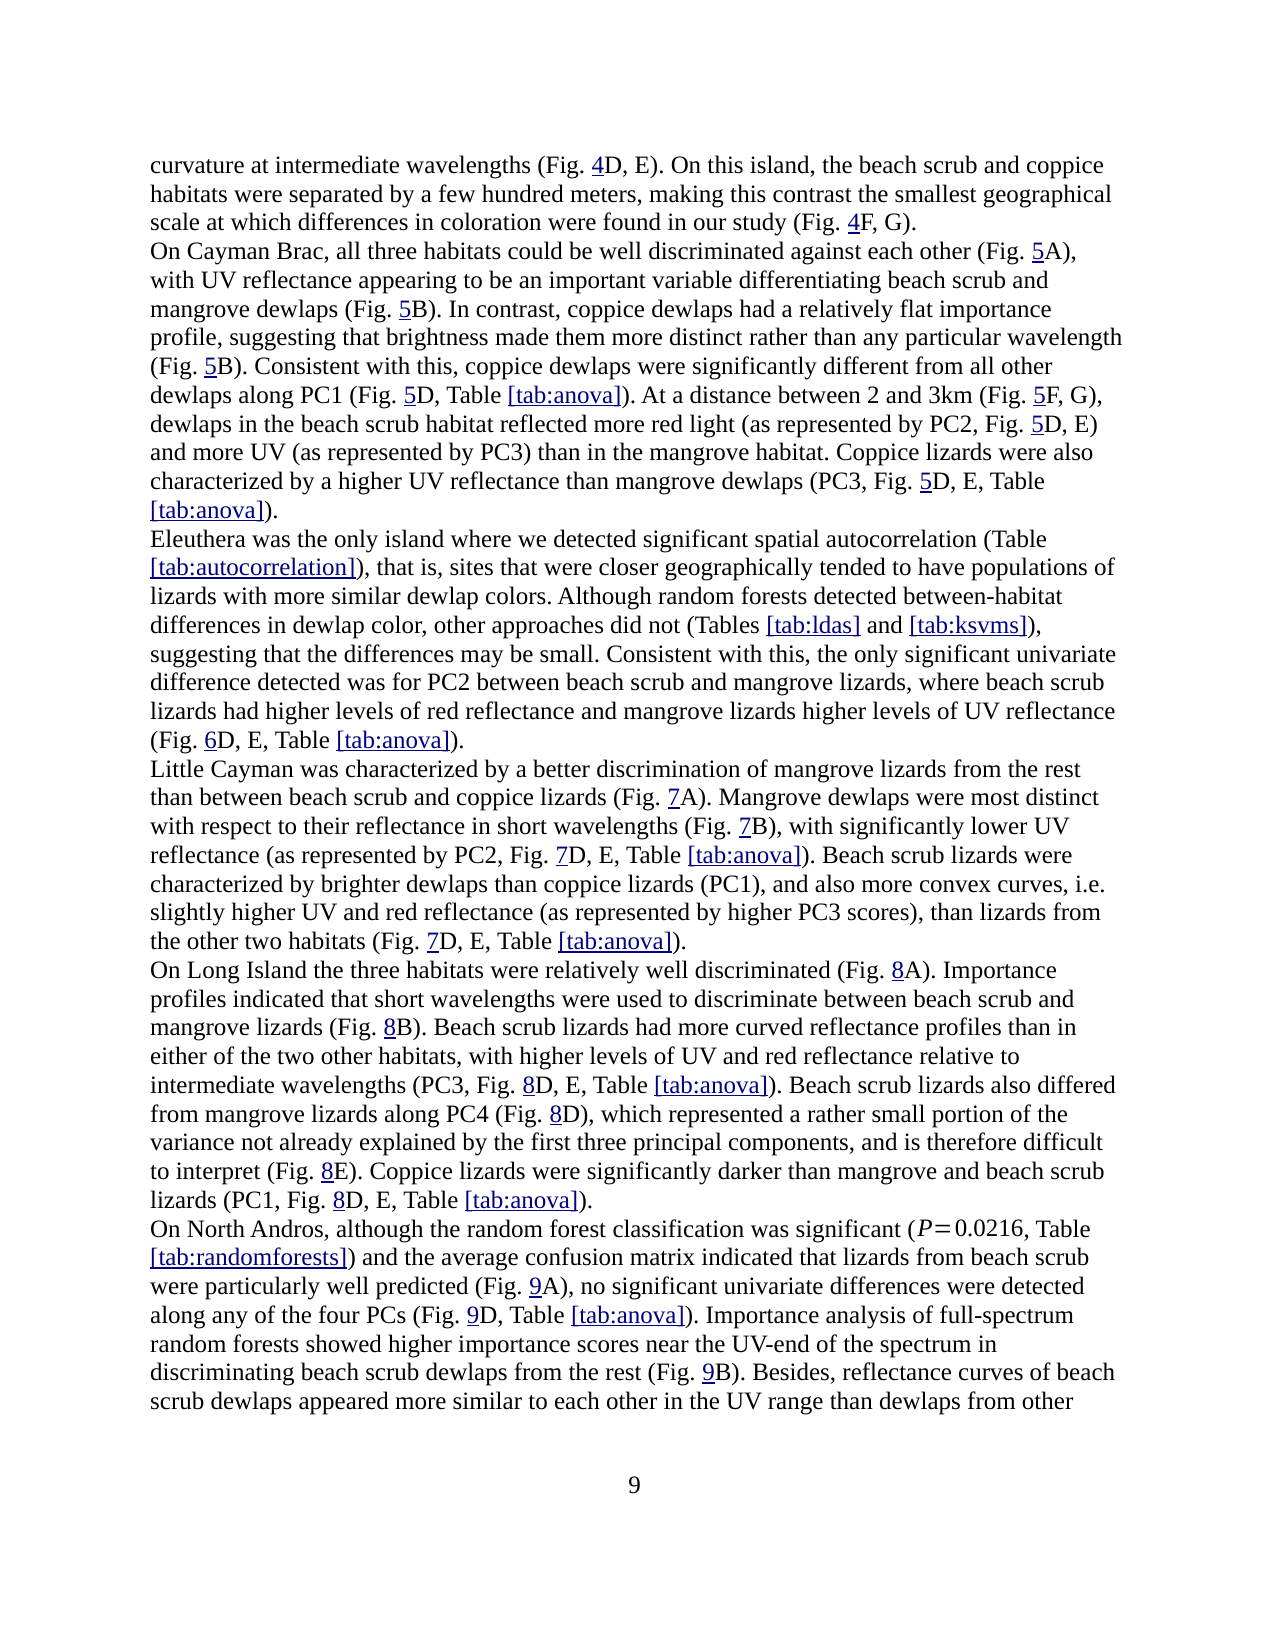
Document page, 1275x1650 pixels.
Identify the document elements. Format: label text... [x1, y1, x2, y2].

text curvature at intermediate wavelengths (Fig. 4D, E). On this island, the beach scrub and coppice habitats were separated by a few hundred meters, making this contrast the smallest geographical scale at which differences in coloration were found in our study (Fig. 4F, G). On Cayman Brac, all three habitats could be well discriminated against each other (Fig. 5A), with UV reflectance appearing to be an important variable differentiating beach scrub and mangrove dewlaps (Fig. 5B). In contrast, coppice dewlaps had a relatively flat importance profile, suggesting that brightness made them more distinct rather than any particular wavelength (Fig. 5B). Consistent with this, coppice dewlaps were significantly different from all other dewlaps along PC1 (Fig. 5D, Table [tab:anova]). At a distance between 2 and 3km (Fig. 5F, G), dewlaps in the beach scrub habitat reflected more red light (as represented by PC2, Fig. 5D, E) and more UV (as represented by PC3) than in the mangrove habitat. Coppice lizards were also characterized by a higher UV reflectance than mangrove dewlaps (PC3, Fig. 5D, E, Table [tab:anova]). Eleuthera was the only island where we detected significant spatial autocorrelation (Table [tab:autocorrelation]), that is, sites that were closer geographically tended to have populations of lizards with more similar dewlap colors. Although random forests detected between-habitat differences in dewlap color, other approaches did not (Tables [tab:ldas] and [tab:ksvms]), suggesting that the differences may be small. Consistent with this, the only significant univariate difference detected was for PC2 between beach scrub and mangrove lizards, where beach scrub lizards had higher levels of red reflectance and mangrove lizards higher levels of UV reflectance (Fig. 6D, E, Table [tab:anova]). Little Cayman was characterized by a better discrimination of mangrove lizards from the rest than between beach scrub and coppice lizards (Fig. 7A). Mangrove dewlaps were most distinct with respect to their reflectance in short wavelengths (Fig. 7B), with significantly lower UV reflectance (as represented by PC2, Fig. 7D, E, Table [tab:anova]). Beach scrub lizards were characterized by brighter dewlaps than coppice lizards (PC1), and also more convex curves, i.e. slightly higher UV and red reflectance (as represented by higher PC3 scores), than lizards from the other two habitats (Fig. 7D, E, Table [tab:anova]). On Long Island the three habitats were relatively well discriminated (Fig. 8A). Importance profiles indicated that short wavelengths were used to discriminate between beach scrub and mangrove lizards (Fig. 8B). Beach scrub lizards had more curved reflectance profiles than in either of the two other habitats, with higher levels of UV and red reflectance relative to intermediate wavelengths (PC3, Fig. 8D, E, Table [tab:anova]). Beach scrub lizards also differed from mangrove lizards along PC4 (Fig. 8D), which represented a rather small portion of the variance not already explained by the first three principal components, and is therefore difficult to interpret (Fig. 8E). Coppice lizards were significantly darker than mangrove and beach scrub lizards (PC1, Fig. 8D, E, Table [tab:anova]). On North Andros, although the random forest classification was significant (, Table [tab:randomforests]) and the average confusion matrix indicated that lizards from beach scrub were particularly well predicted (Fig. 9A), no significant univariate differences were detected along any of the four PCs (Fig. 9D, Table [tab:anova]). Importance analysis of full-spectrum random forests showed higher importance scores near the UV-end of the spectrum in discriminating beach scrub dewlaps from the rest (Fig. 9B). Besides, reflectance curves of beach scrub dewlaps appeared more similar to each other in the UV range than dewlaps from other [150, 150, 1125, 1415]
